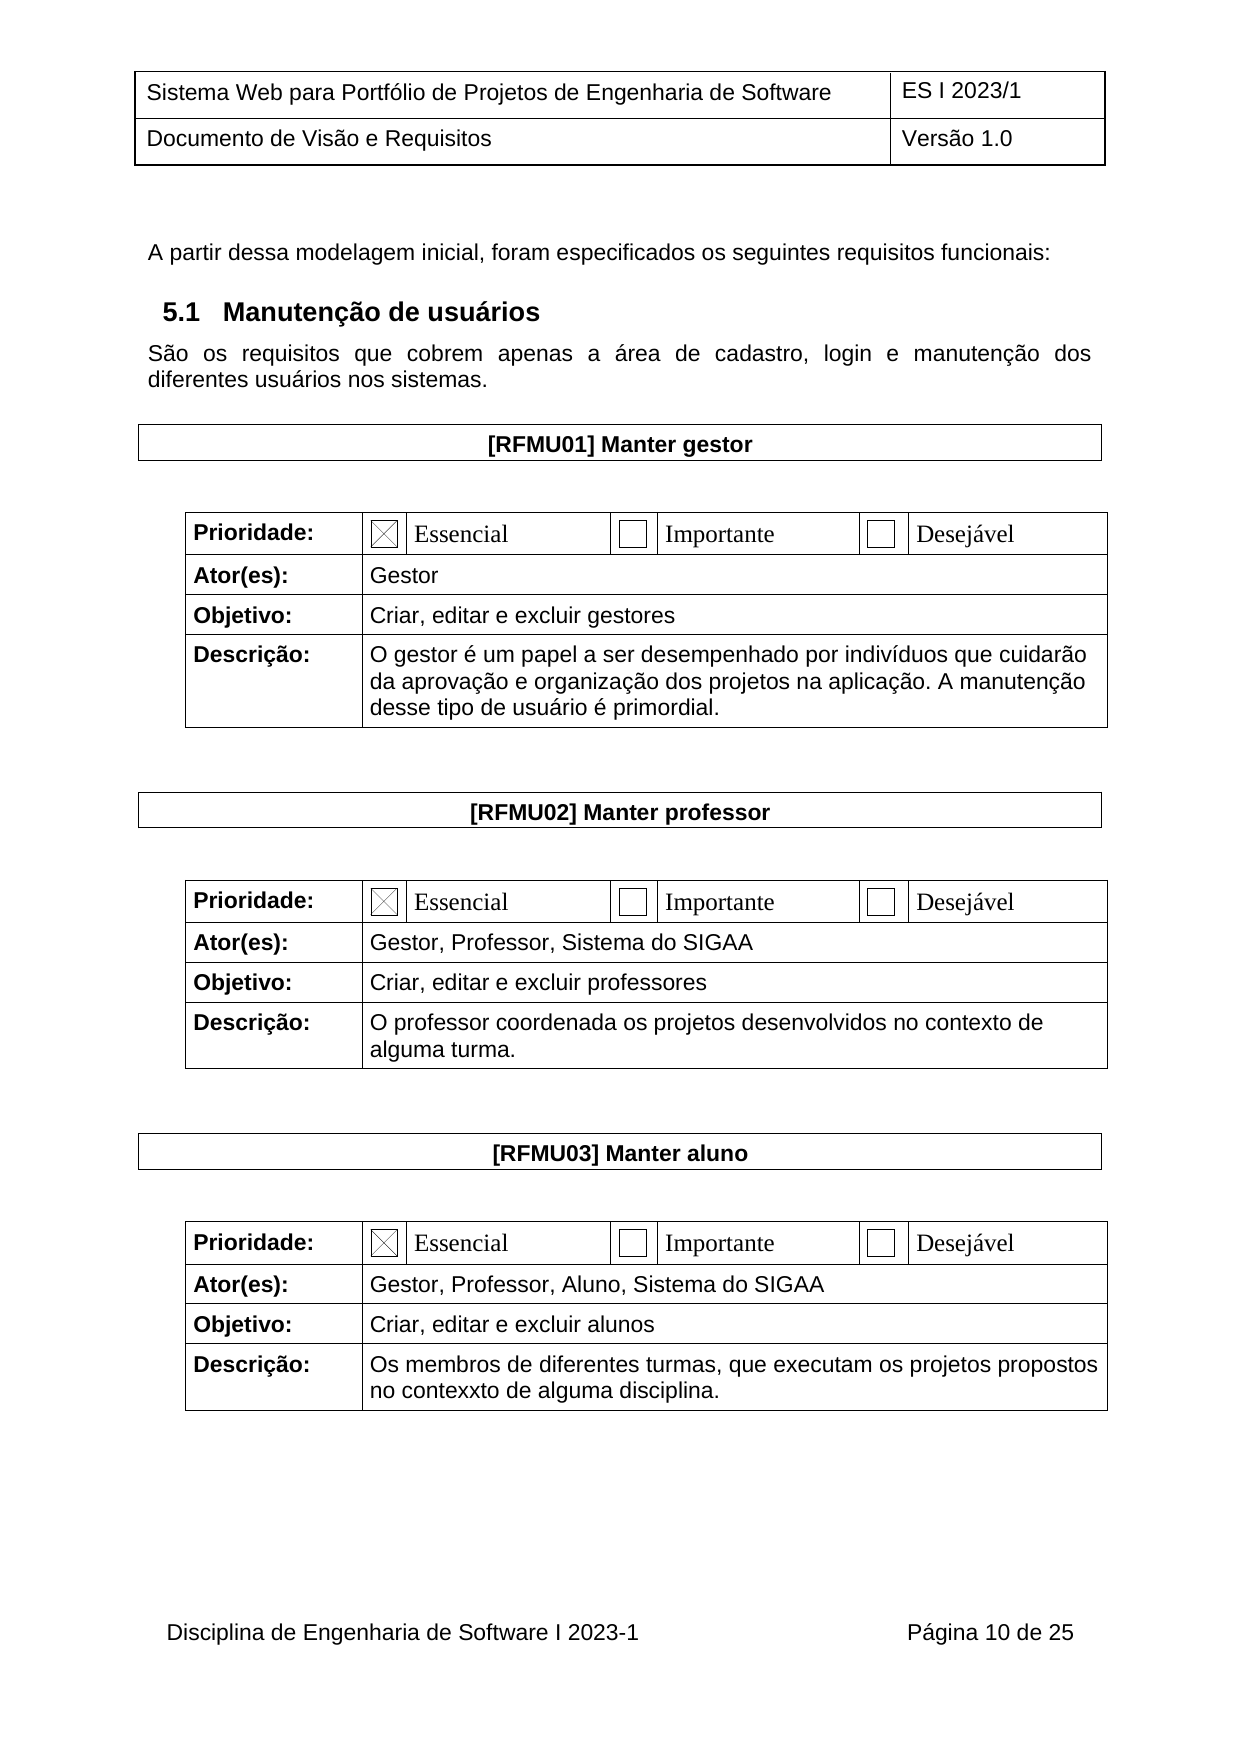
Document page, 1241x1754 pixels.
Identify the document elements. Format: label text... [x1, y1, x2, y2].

table_cell Os membros de diferentes turmas, que executam os projetos propostos no contexxto de alguma disciplina. [363, 1344, 1107, 1409]
table_header Desejável [909, 881, 1107, 922]
table_header Essencial [407, 513, 610, 554]
table_header [363, 513, 406, 554]
table_header [860, 1222, 908, 1263]
table_cell Ator(es): [186, 923, 362, 962]
table_cell Criar, editar e excluir alunos [363, 1304, 1107, 1343]
table_header [363, 1222, 406, 1263]
table_header Desejável [909, 1222, 1107, 1263]
table_cell Gestor, Professor, Aluno, Sistema do SIGAA [363, 1265, 1107, 1303]
table_header Importante [658, 513, 859, 554]
table_header Essencial [407, 1222, 610, 1263]
table_cell Objetivo: [186, 963, 362, 1002]
text [RFMU01] Manter gestor [139, 425, 1101, 460]
table_header [611, 881, 657, 922]
table_cell Gestor, Professor, Sistema do SIGAA [363, 923, 1107, 962]
text A partir dessa modelagem inicial, foram especificados os seguintes requisitos funcionais: [148, 239, 1092, 265]
table_cell Criar, editar e excluir professores [363, 963, 1107, 1002]
table_cell Descrição: [186, 1344, 362, 1409]
table_cell Objetivo: [186, 595, 362, 634]
table_cell Objetivo: [186, 1304, 362, 1343]
text [RFMU02] Manter professor [139, 793, 1101, 827]
table_header [611, 1222, 657, 1263]
table_cell Ator(es): [186, 555, 362, 594]
table_header Importante [658, 881, 859, 922]
table_header Essencial [407, 881, 610, 922]
text São os requisitos que cobrem apenas a área de cadastro, login e manutenção dos diferentes usuários nos sistemas. [148, 340, 1092, 393]
table_cell Descrição: [186, 635, 362, 727]
table_cell Descrição: [186, 1003, 362, 1068]
subtitle Manutenção de usuários [162, 296, 1092, 327]
table_cell O professor coordenada os projetos desenvolvidos no contexto de alguma turma. [363, 1003, 1107, 1068]
table_header Prioridade: [186, 513, 362, 554]
text [RFMU03] Manter aluno [139, 1134, 1101, 1169]
table_header [860, 881, 908, 922]
table_header Prioridade: [186, 1222, 362, 1263]
table_header Importante [658, 1222, 859, 1263]
table_header [611, 513, 657, 554]
table_header [363, 881, 406, 922]
table_cell Criar, editar e excluir gestores [363, 595, 1107, 634]
table_cell Gestor [363, 555, 1107, 594]
table_cell O gestor é um papel a ser desempenhado por indivíduos que cuidarão da aprovação e organização dos projetos na aplicação. A manutenção desse tipo de usuário é primordial. [363, 635, 1107, 727]
table_header [860, 513, 908, 554]
table_header Prioridade: [186, 881, 362, 922]
table_header Desejável [909, 513, 1107, 554]
table_cell Ator(es): [186, 1265, 362, 1303]
